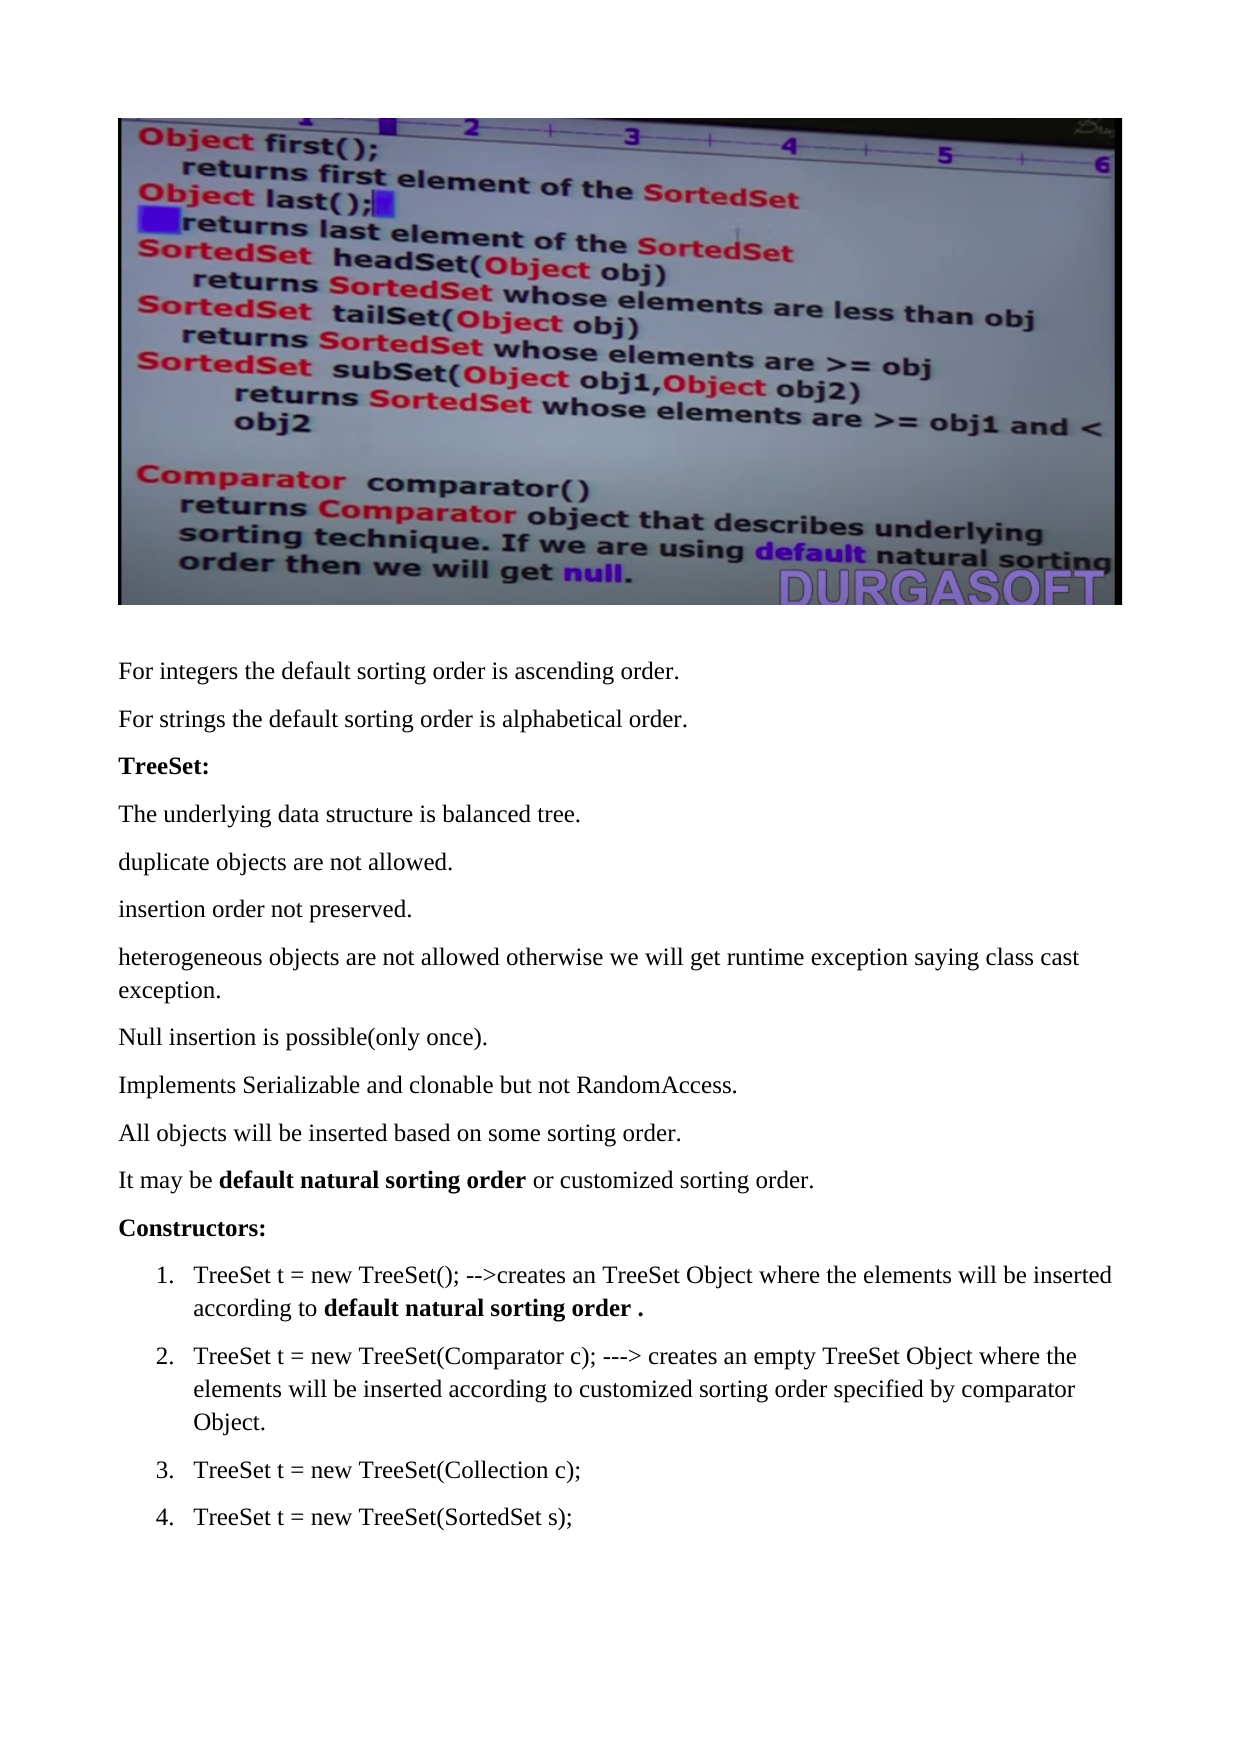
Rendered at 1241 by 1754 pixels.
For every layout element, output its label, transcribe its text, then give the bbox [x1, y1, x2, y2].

text The underlying data structure is balanced tree. [118, 799, 1122, 828]
text Null insertion is possible(only once). [118, 1022, 1122, 1051]
text It may be default natural sorting order or customized sorting order. [118, 1165, 1122, 1194]
text insertion order not preserved. [118, 894, 1122, 923]
text Constructors: [118, 1213, 1122, 1242]
list TreeSet t = new TreeSet(Collection c); [156, 1455, 1122, 1483]
list TreeSet t = new TreeSet(); -->creates an TreeSet Object where the elements will be inserted according to default natural sorting order . [156, 1261, 1122, 1322]
text Implements Serializable and clonable but not RandomAccess. [118, 1070, 1122, 1099]
picture [118, 118, 1123, 605]
text heterogeneous objects are not allowed otherwise we will get runtime exception saying class cast exception. [118, 942, 1122, 1004]
text For integers the default sorting order is ascending order. [118, 656, 1122, 685]
text TreeSet: [118, 751, 1122, 780]
list TreeSet t = new TreeSet(Comparator c); ---> creates an empty TreeSet Object where the elements will be inserted according to customized sorting order specified by comparator Object. [156, 1341, 1122, 1436]
text duplicate objects are not allowed. [118, 847, 1122, 875]
list TreeSet t = new TreeSet(SortedSet s); [156, 1502, 1122, 1531]
text For strings the default sorting order is alphabetical order. [118, 704, 1122, 733]
text All objects will be inserted based on some sorting order. [118, 1118, 1122, 1146]
